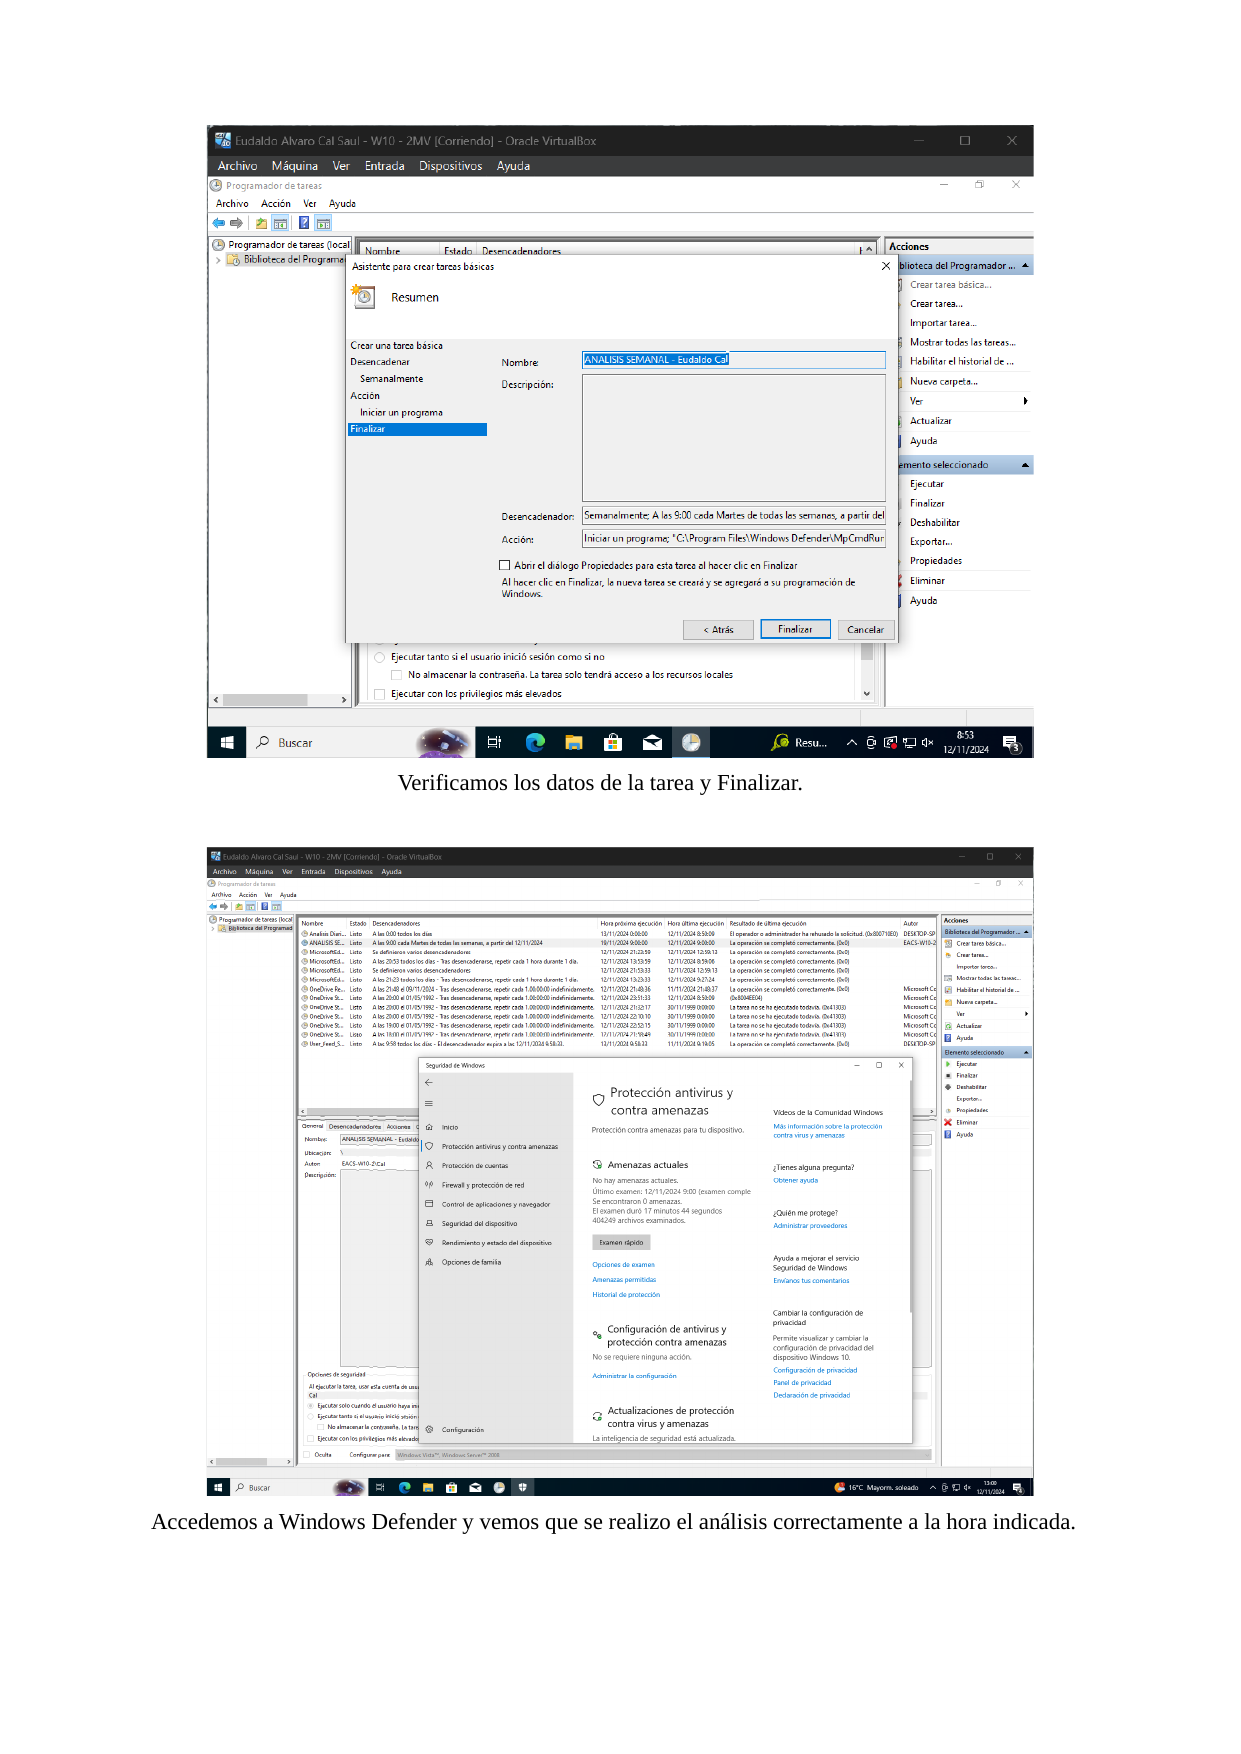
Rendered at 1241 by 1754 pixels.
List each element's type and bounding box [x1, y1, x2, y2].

picture [206, 847, 1034, 1496]
picture [206, 125, 1034, 758]
